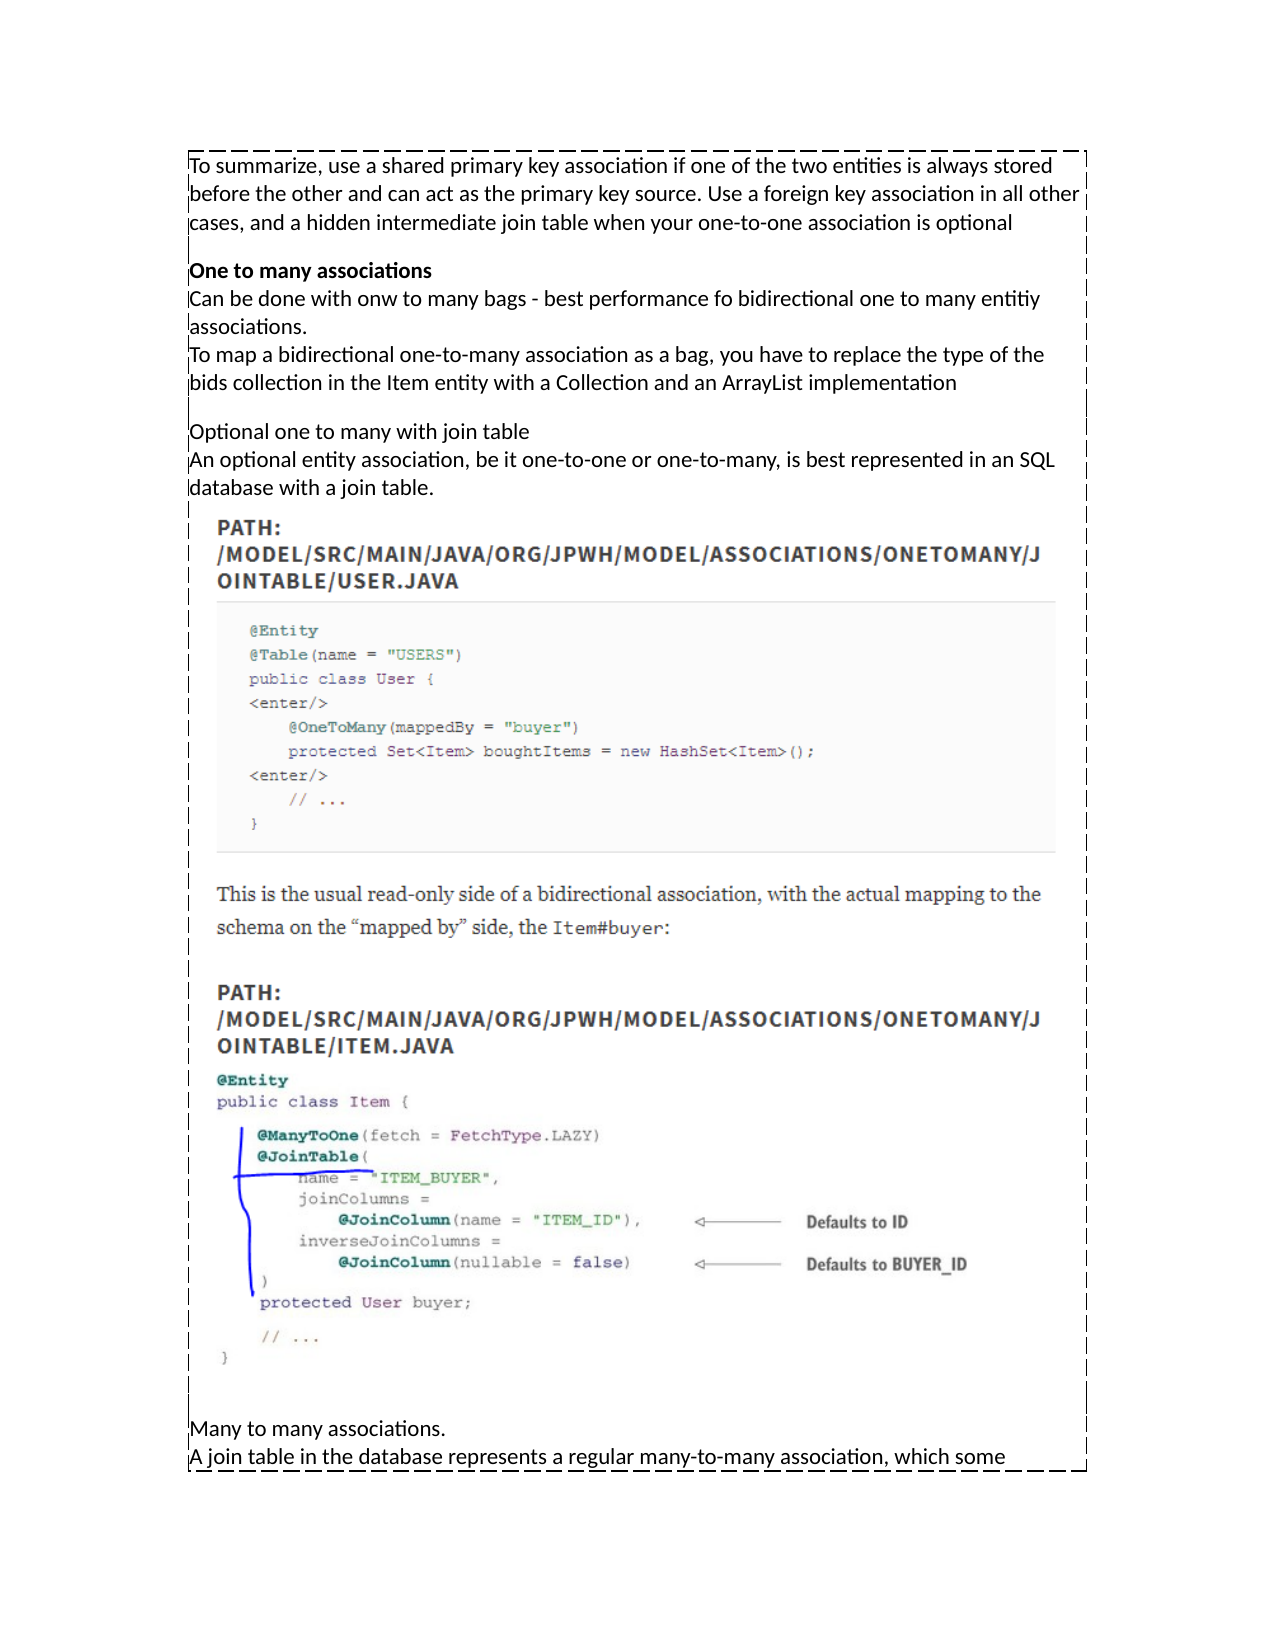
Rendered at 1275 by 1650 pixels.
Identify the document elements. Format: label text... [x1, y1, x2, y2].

text One to many associations Can be done with onw to many bags - best performance fo bidirectional one to many entitiy associations. To map a bidirectional one-to-many association as a bag, you have to replace the type of the bids collection in the Item entity with a Collection and an ArrayList implementation [187, 255, 1087, 397]
text Many to many associations. A join table in the database represents a regular many-to-many association, which some [187, 1413, 1087, 1472]
text Optional one to many with join table An optional entity association, be it one-to-one or one-to-many, is best represented in an SQL database with a join table. [187, 416, 1087, 1394]
text To summarize, use a shared primary key association if one of the two entities is always stored before the other and can act as the primary key source. Use a foreign key association in all other cases, and a hidden intermediate join table when your one-to-one association is optional [187, 150, 1087, 236]
